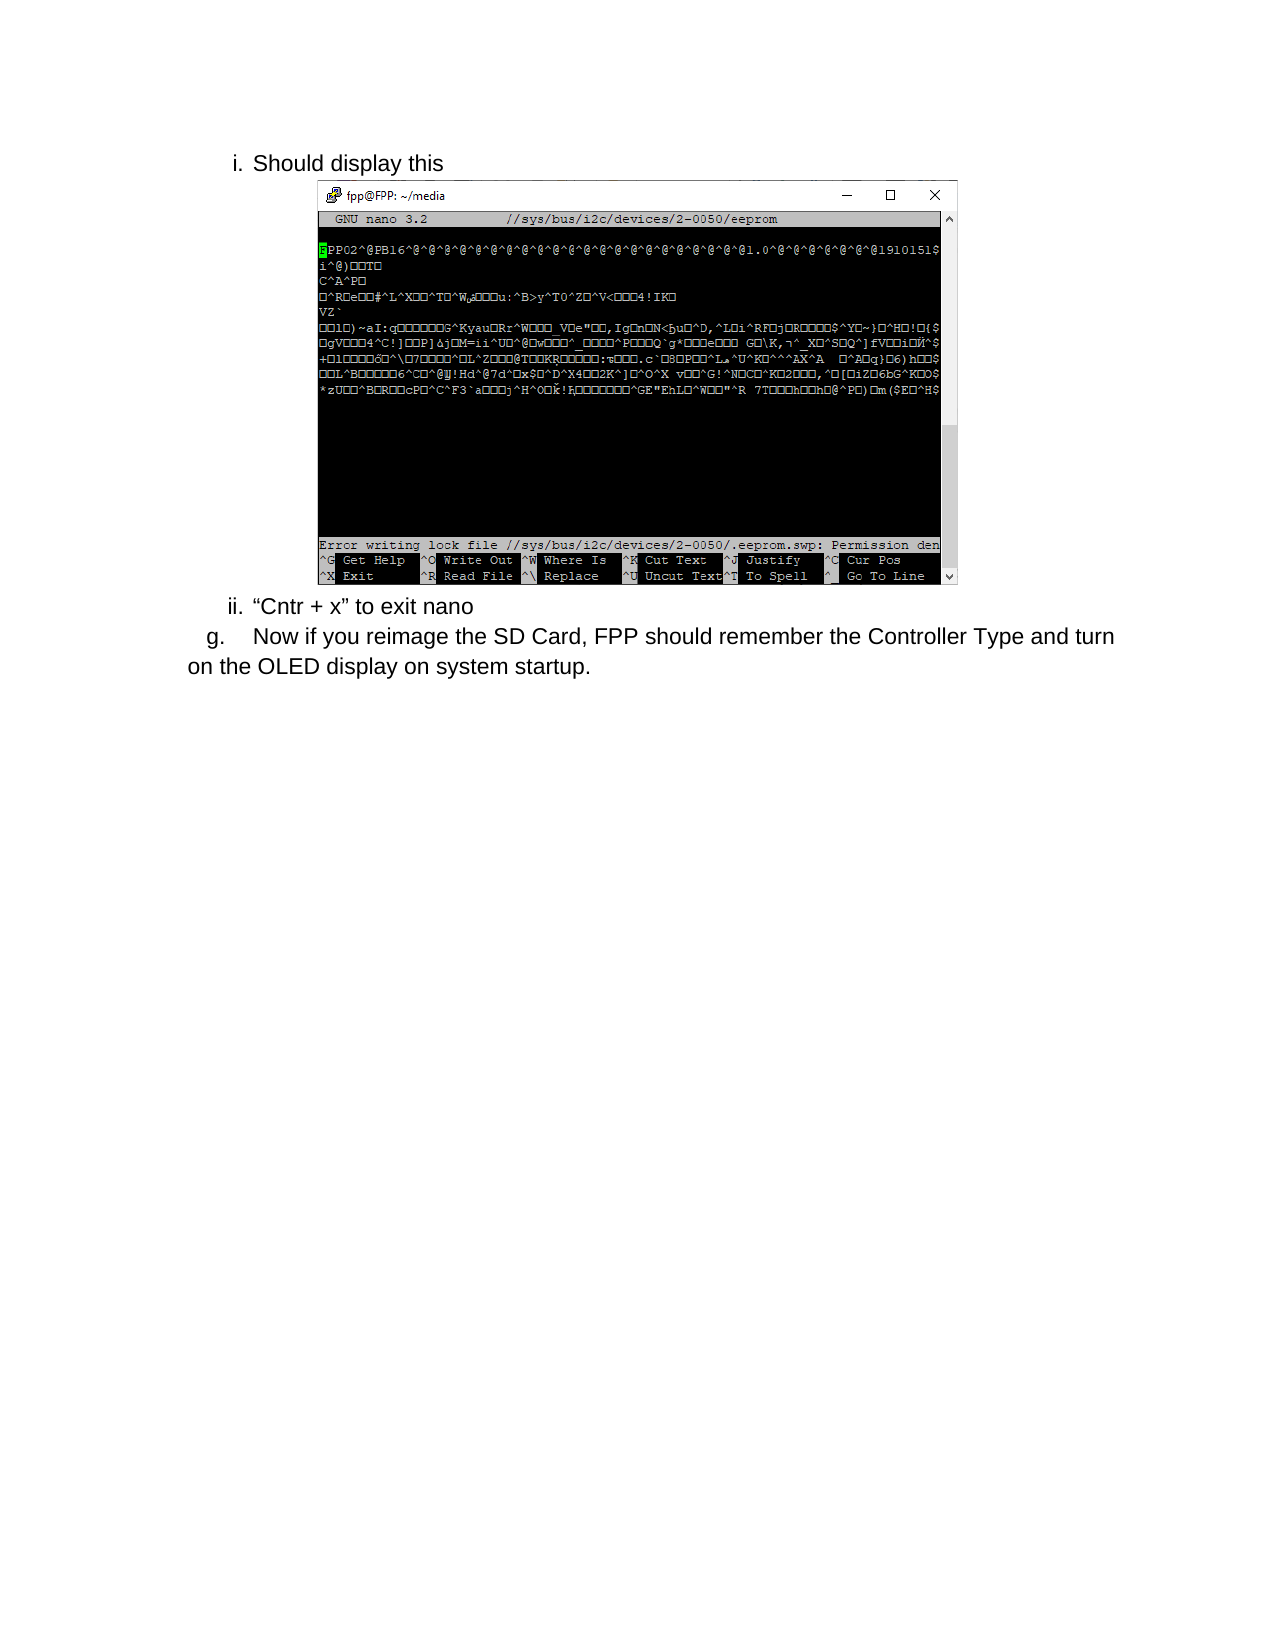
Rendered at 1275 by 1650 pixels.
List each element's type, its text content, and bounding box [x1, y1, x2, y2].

list Now if you reimage the SD Card, FPP should remember the Controller Type and turn on the OLED display on system startup. [187, 623, 1125, 679]
list Should display this [225, 150, 1125, 176]
picture [317, 180, 958, 585]
list “Cntr + x” to exit nano [225, 180, 1125, 619]
